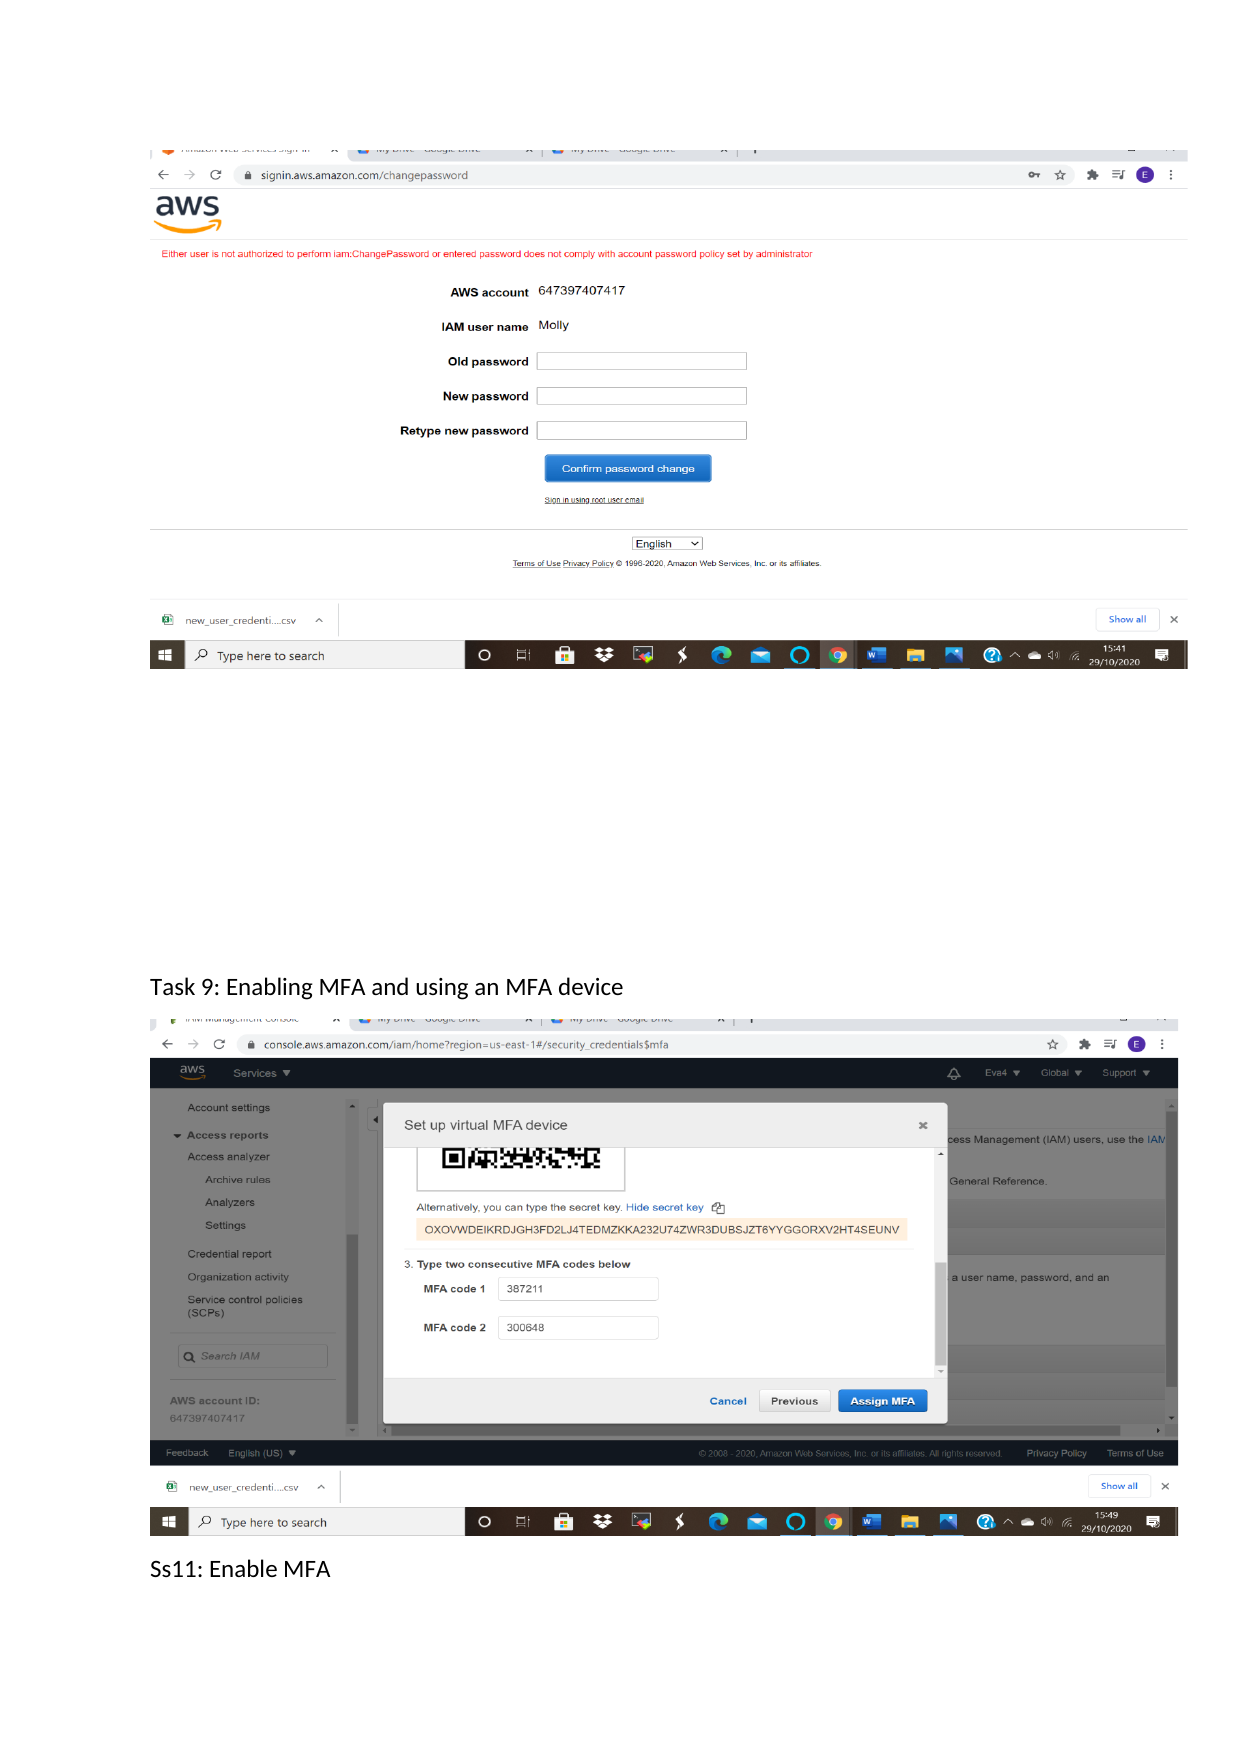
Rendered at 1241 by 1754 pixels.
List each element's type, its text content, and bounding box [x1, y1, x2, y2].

text Ss11: Enable MFA [150, 1553, 1090, 1584]
text Task 9: Enabling MFA and using an MFA device [150, 971, 1090, 1002]
